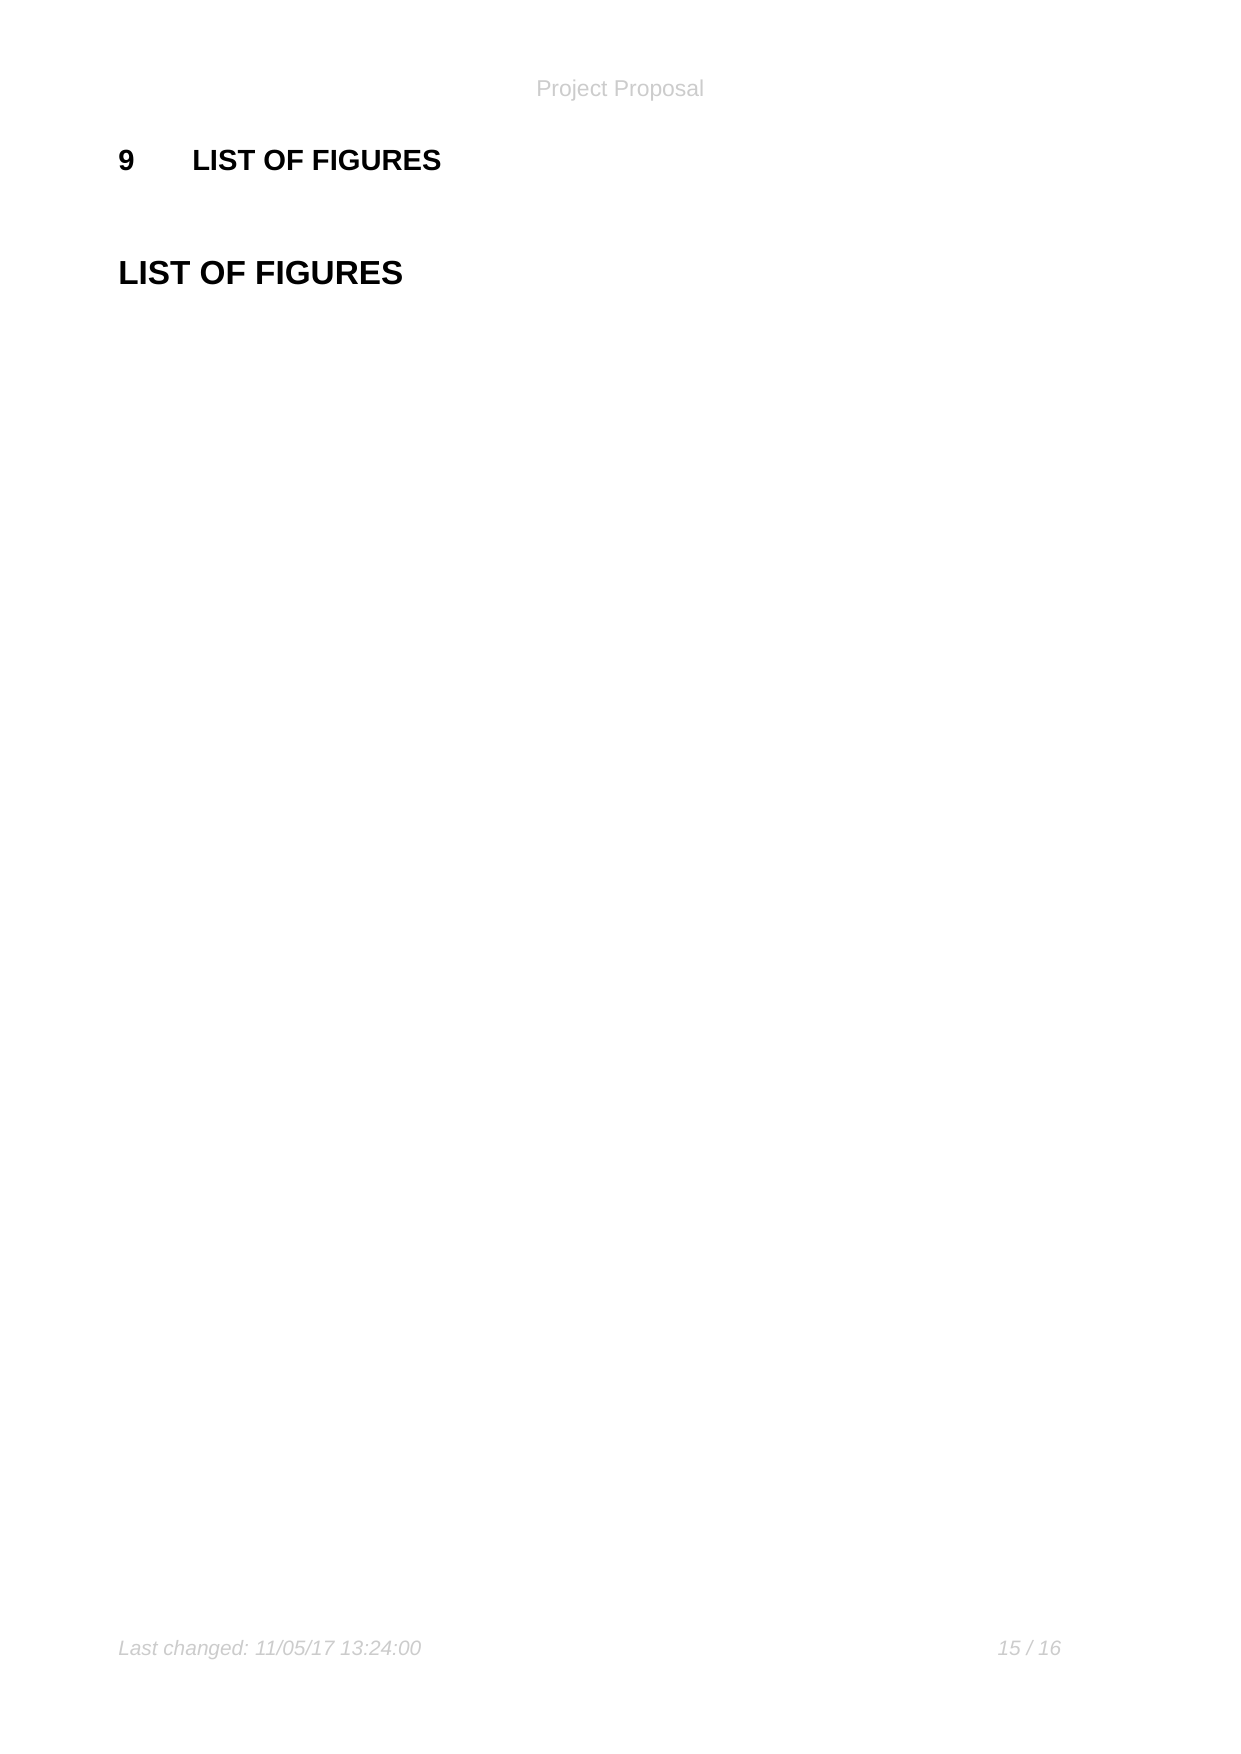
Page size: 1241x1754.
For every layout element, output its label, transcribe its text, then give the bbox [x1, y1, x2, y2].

subtitle List of Figures [118, 143, 1122, 177]
subtitle List of Figures [118, 253, 1122, 291]
